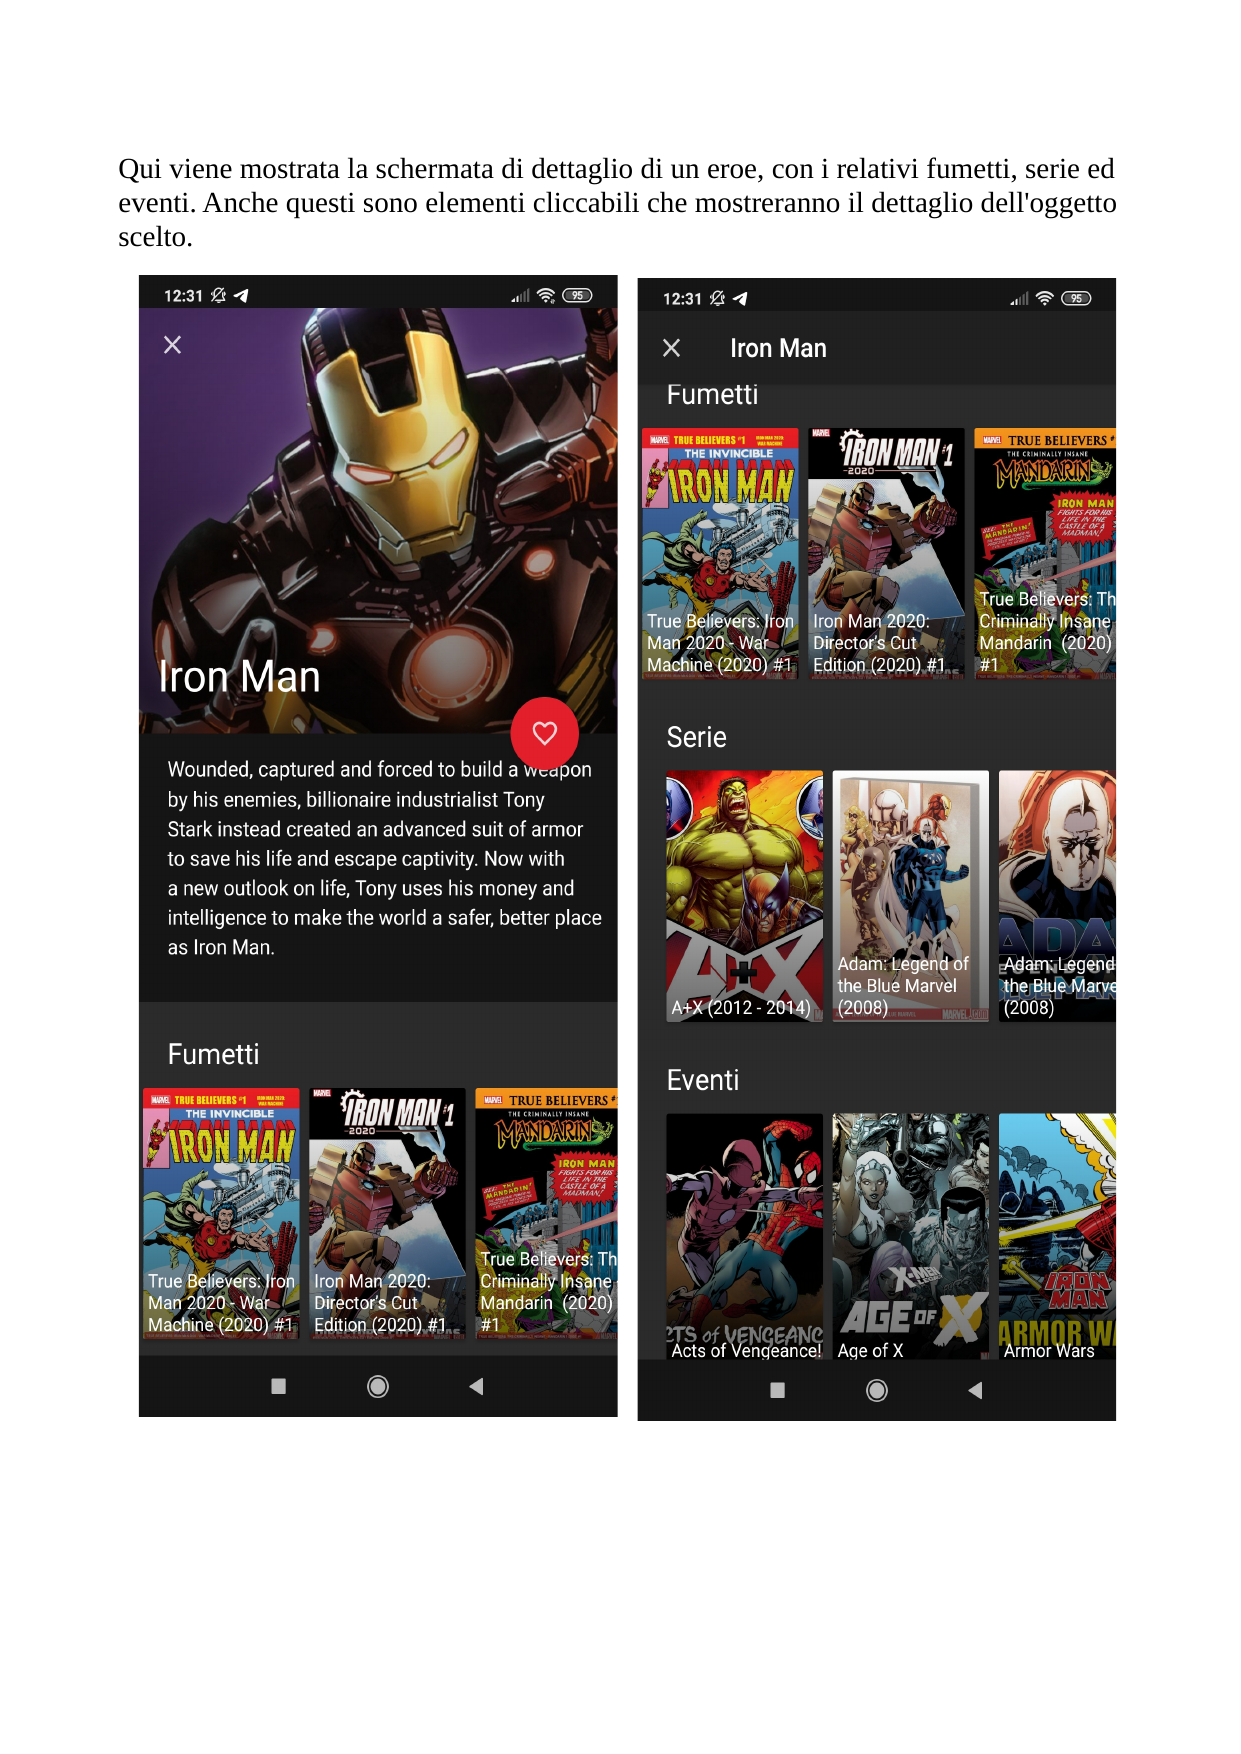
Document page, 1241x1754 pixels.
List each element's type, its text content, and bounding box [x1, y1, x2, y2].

text Qui viene mostrata la schermata di dettaglio di un eroe, con i relativi fumetti, serie ed eventi. Anche questi sono elementi cliccabili che mostreranno il dettaglio dell'oggetto scelto. [118, 152, 1122, 252]
picture [138, 275, 618, 1417]
picture [637, 278, 1117, 1421]
